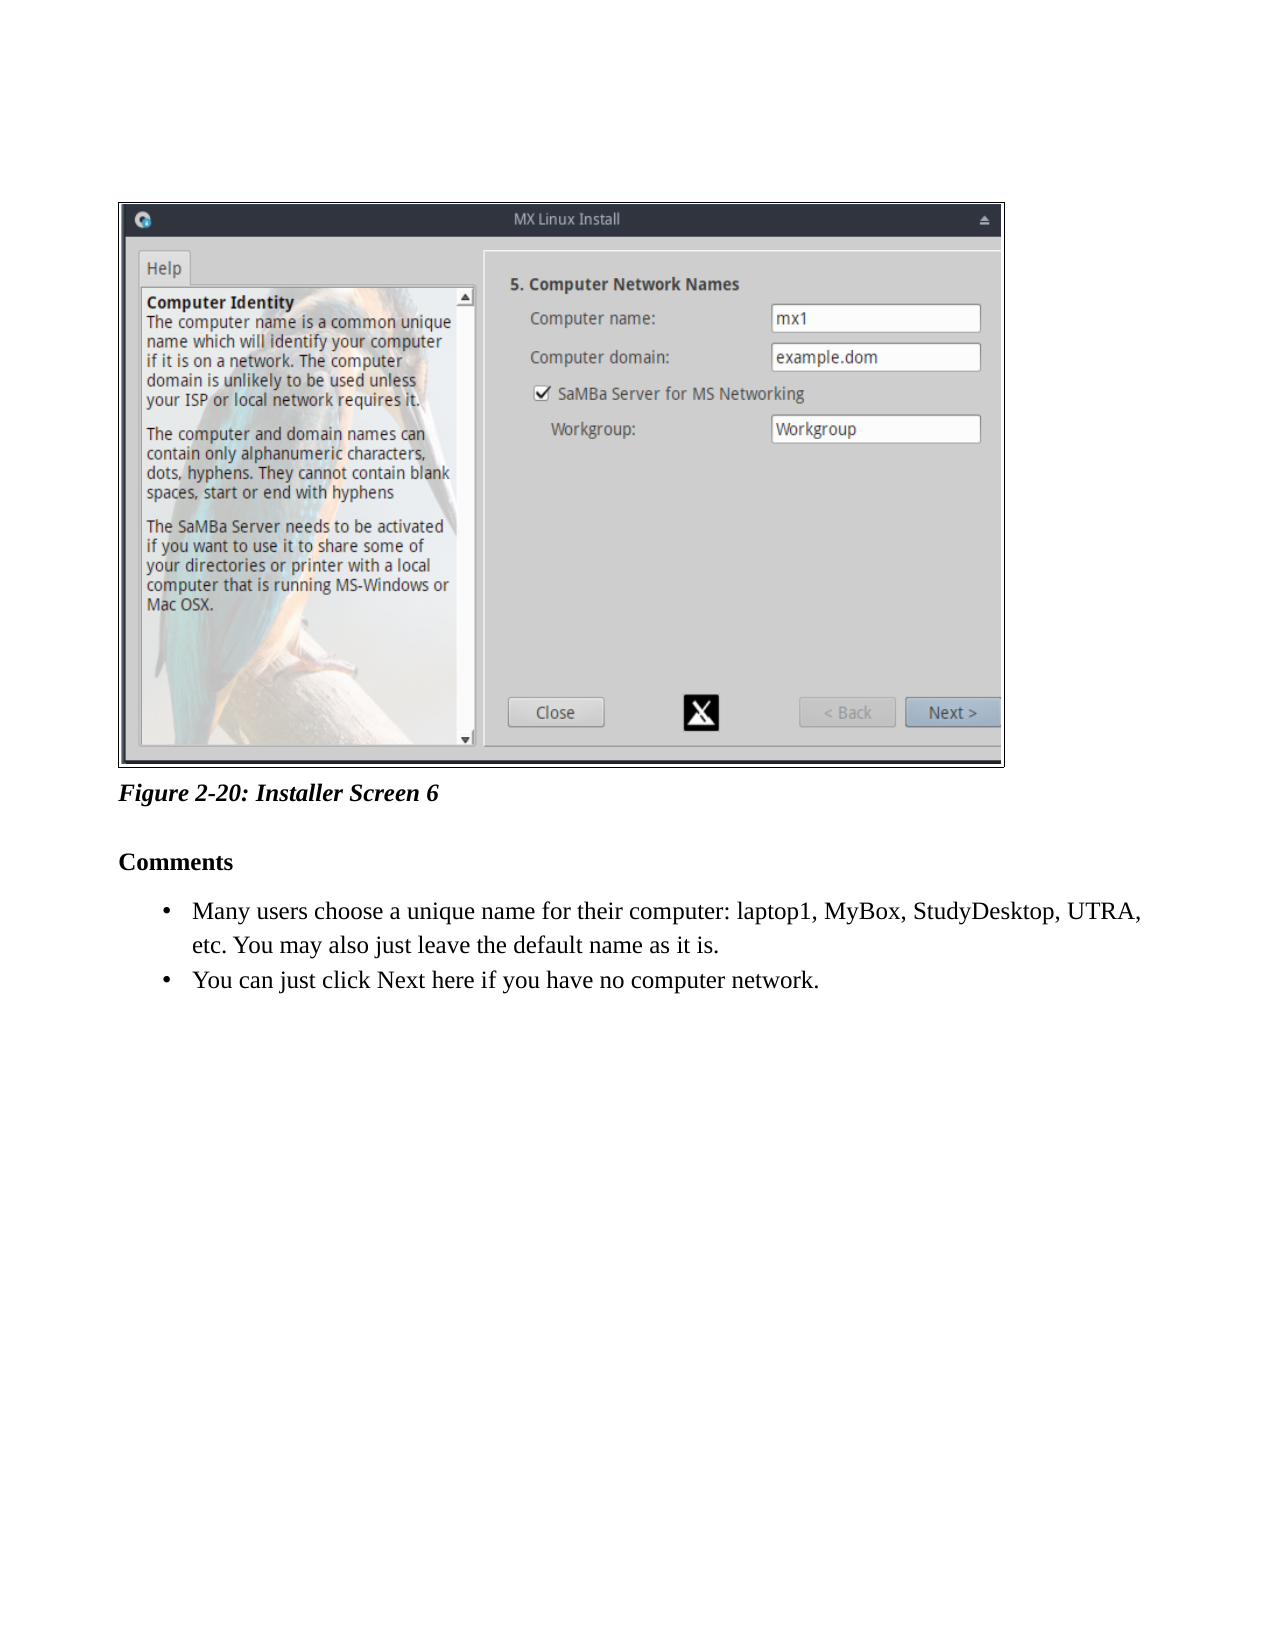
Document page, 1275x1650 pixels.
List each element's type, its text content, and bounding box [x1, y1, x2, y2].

text Comments [118, 847, 1157, 876]
list You can just click Next here if you have no computer network. [162, 965, 1157, 994]
picture [121, 204, 1001, 764]
text Figure 2-20: Installer Screen 6 [118, 202, 1157, 807]
list Many users choose a unique name for their computer: laptop1, MyBox, StudyDesktop, UTRA, etc. You may also just leave the default name as it is. [162, 896, 1157, 959]
